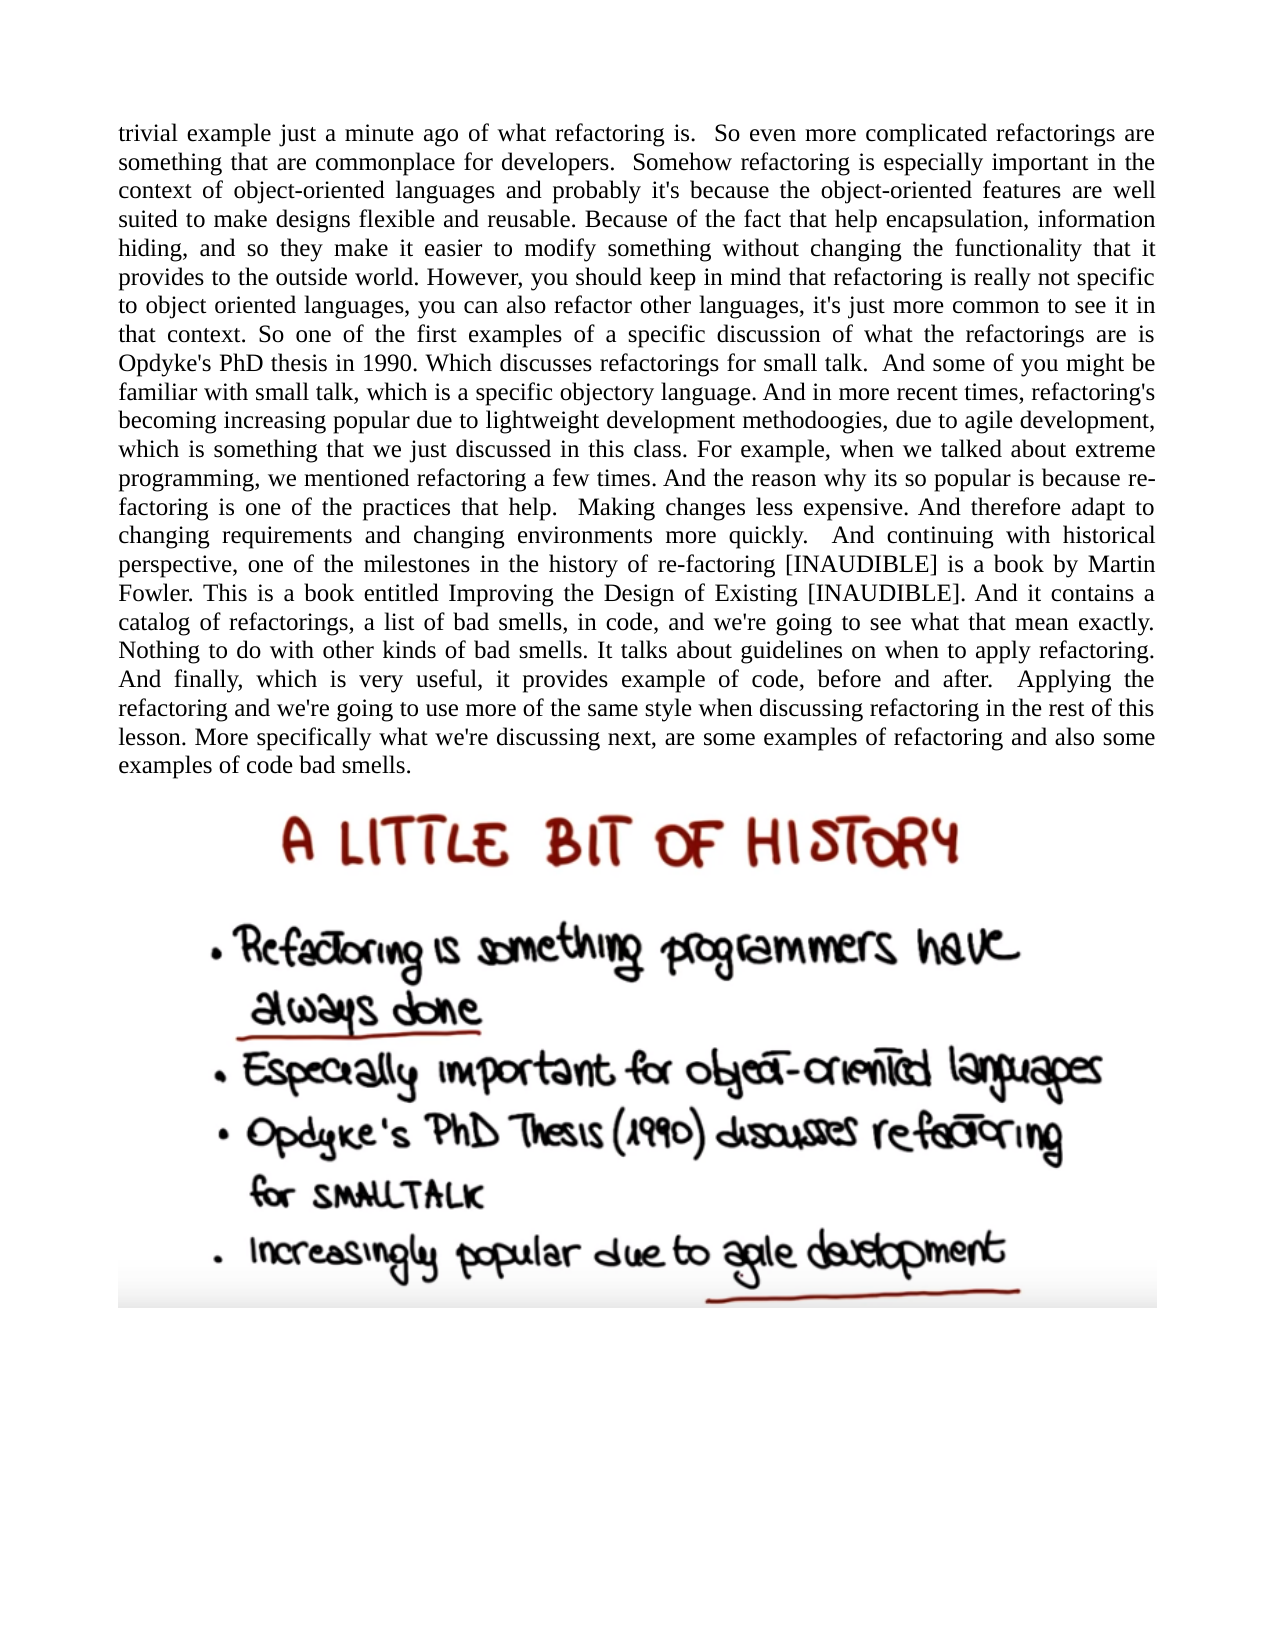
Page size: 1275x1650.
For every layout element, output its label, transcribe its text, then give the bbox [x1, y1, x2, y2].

text trivial example just a minute ago of what refactoring is. So even more complicated refactorings are something that are commonplace for developers. Somehow refactoring is especially important in the context of object-oriented languages and probably it's because the object-oriented features are well suited to make designs flexible and reusable. Because of the fact that help encapsulation, information hiding, and so they make it easier to modify something without changing the functionality that it provides to the outside world. However, you should keep in mind that refactoring is really not specific to object oriented languages, you can also refactor other languages, it's just more common to see it in that context. So one of the first examples of a specific discussion of what the refactorings are is Opdyke's PhD thesis in 1990. Which discusses refactorings for small talk. And some of you might be familiar with small talk, which is a specific objectory language. And in more recent times, refactoring's becoming increasing popular due to lightweight development methodoogies, due to agile development, which is something that we just discussed in this class. For example, when we talked about extreme programming, we mentioned refactoring a few times. And the reason why its so popular is because re-factoring is one of the practices that help. Making changes less expensive. And therefore adapt to changing requirements and changing environments more quickly. And continuing with historical perspective, one of the milestones in the history of re-factoring [INAUDIBLE] is a book by Martin Fowler. This is a book entitled Improving the Design of Existing [INAUDIBLE]. And it contains a catalog of refactorings, a list of bad smells, in code, and we're going to see what that mean exactly. Nothing to do with other kinds of bad smells. It talks about guidelines on when to apply refactoring. And finally, which is very useful, it provides example of code, before and after. Applying the refactoring and we're going to use more of the same style when discussing refactoring in the rest of this lesson. More specifically what we're discussing next, are some examples of refactoring and also some examples of code bad smells. [118, 118, 1157, 779]
picture [118, 808, 1157, 1308]
